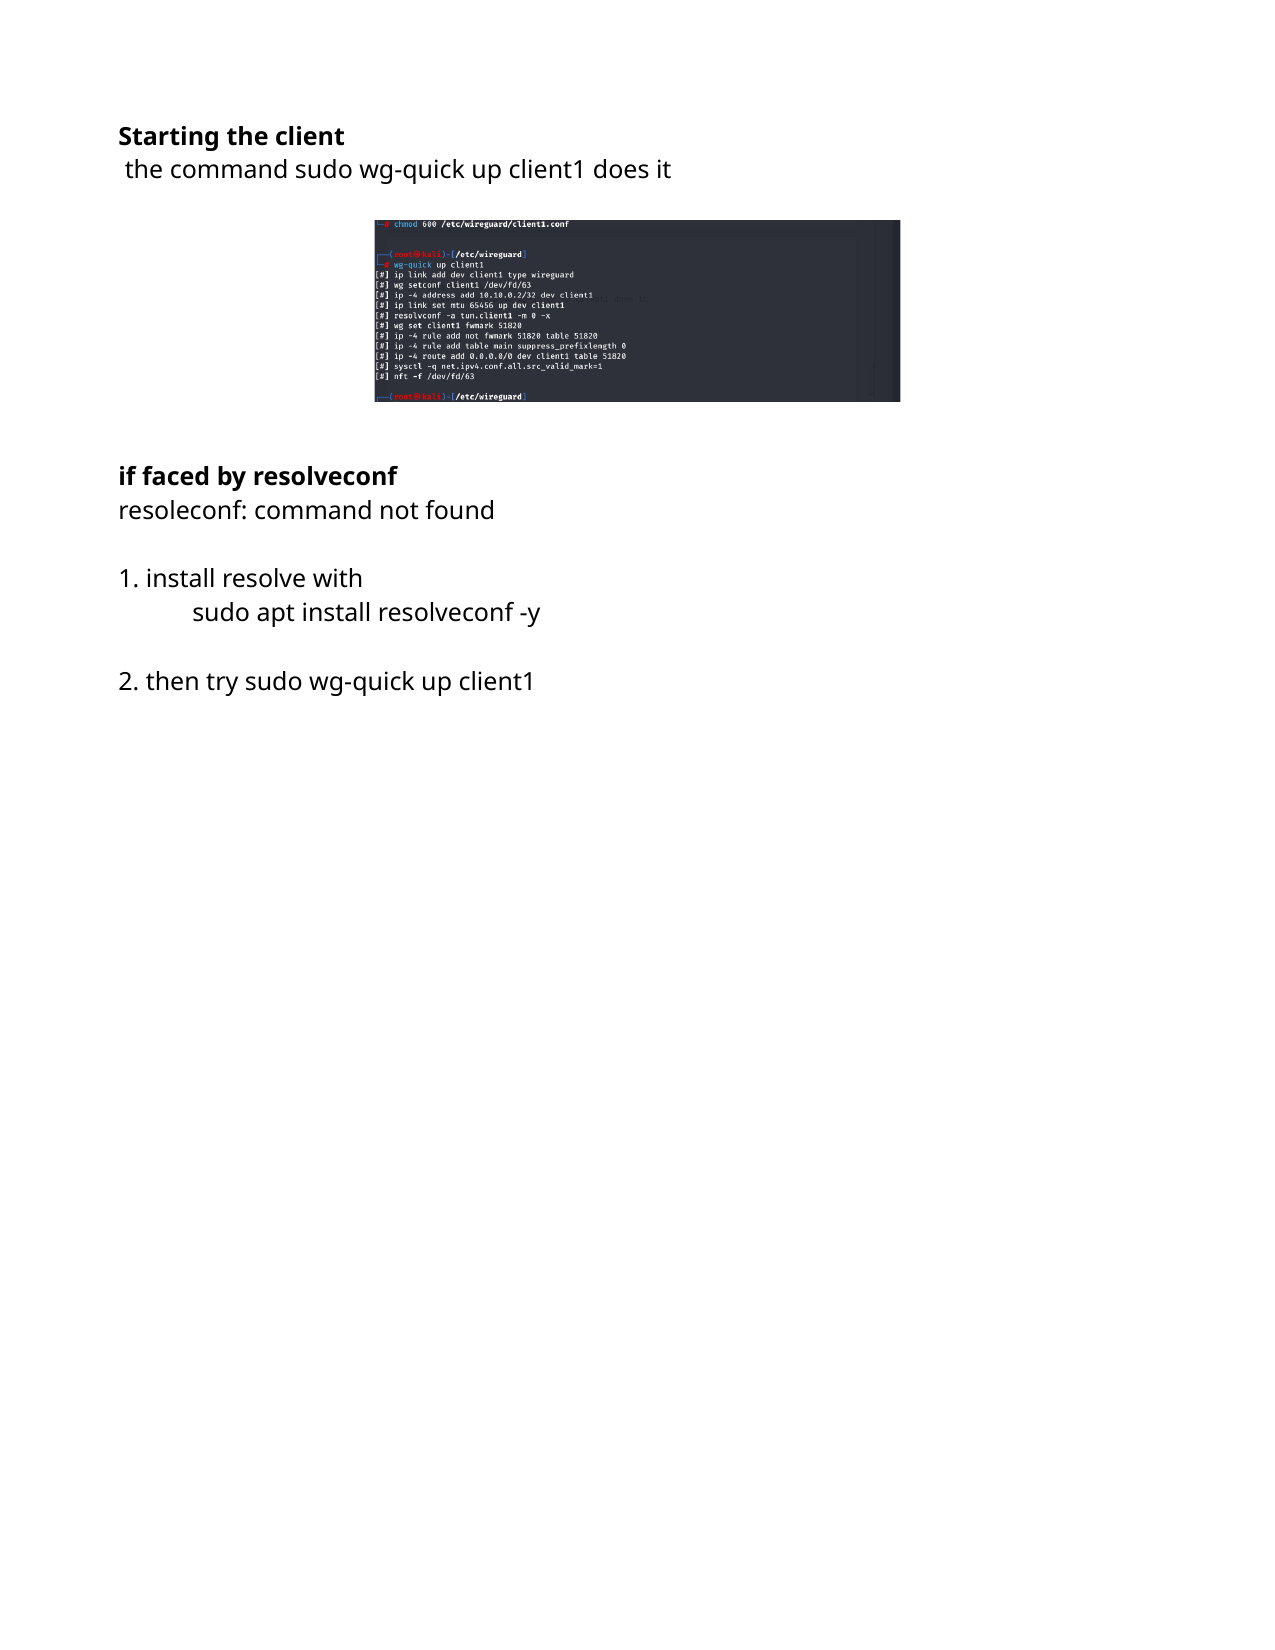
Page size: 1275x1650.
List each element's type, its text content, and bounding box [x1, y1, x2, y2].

text the command sudo wg-quick up client1 does it [118, 152, 1157, 186]
text sudo apt install resolveconf -y [118, 595, 1157, 629]
text 2. then try sudo wg-quick up client1 [118, 663, 1157, 697]
text Starting the client [118, 118, 1157, 152]
text if faced by resolveconf [118, 459, 1157, 493]
text resoleconf: command not found [118, 493, 1157, 527]
text 1. install resolve with [118, 561, 1157, 595]
